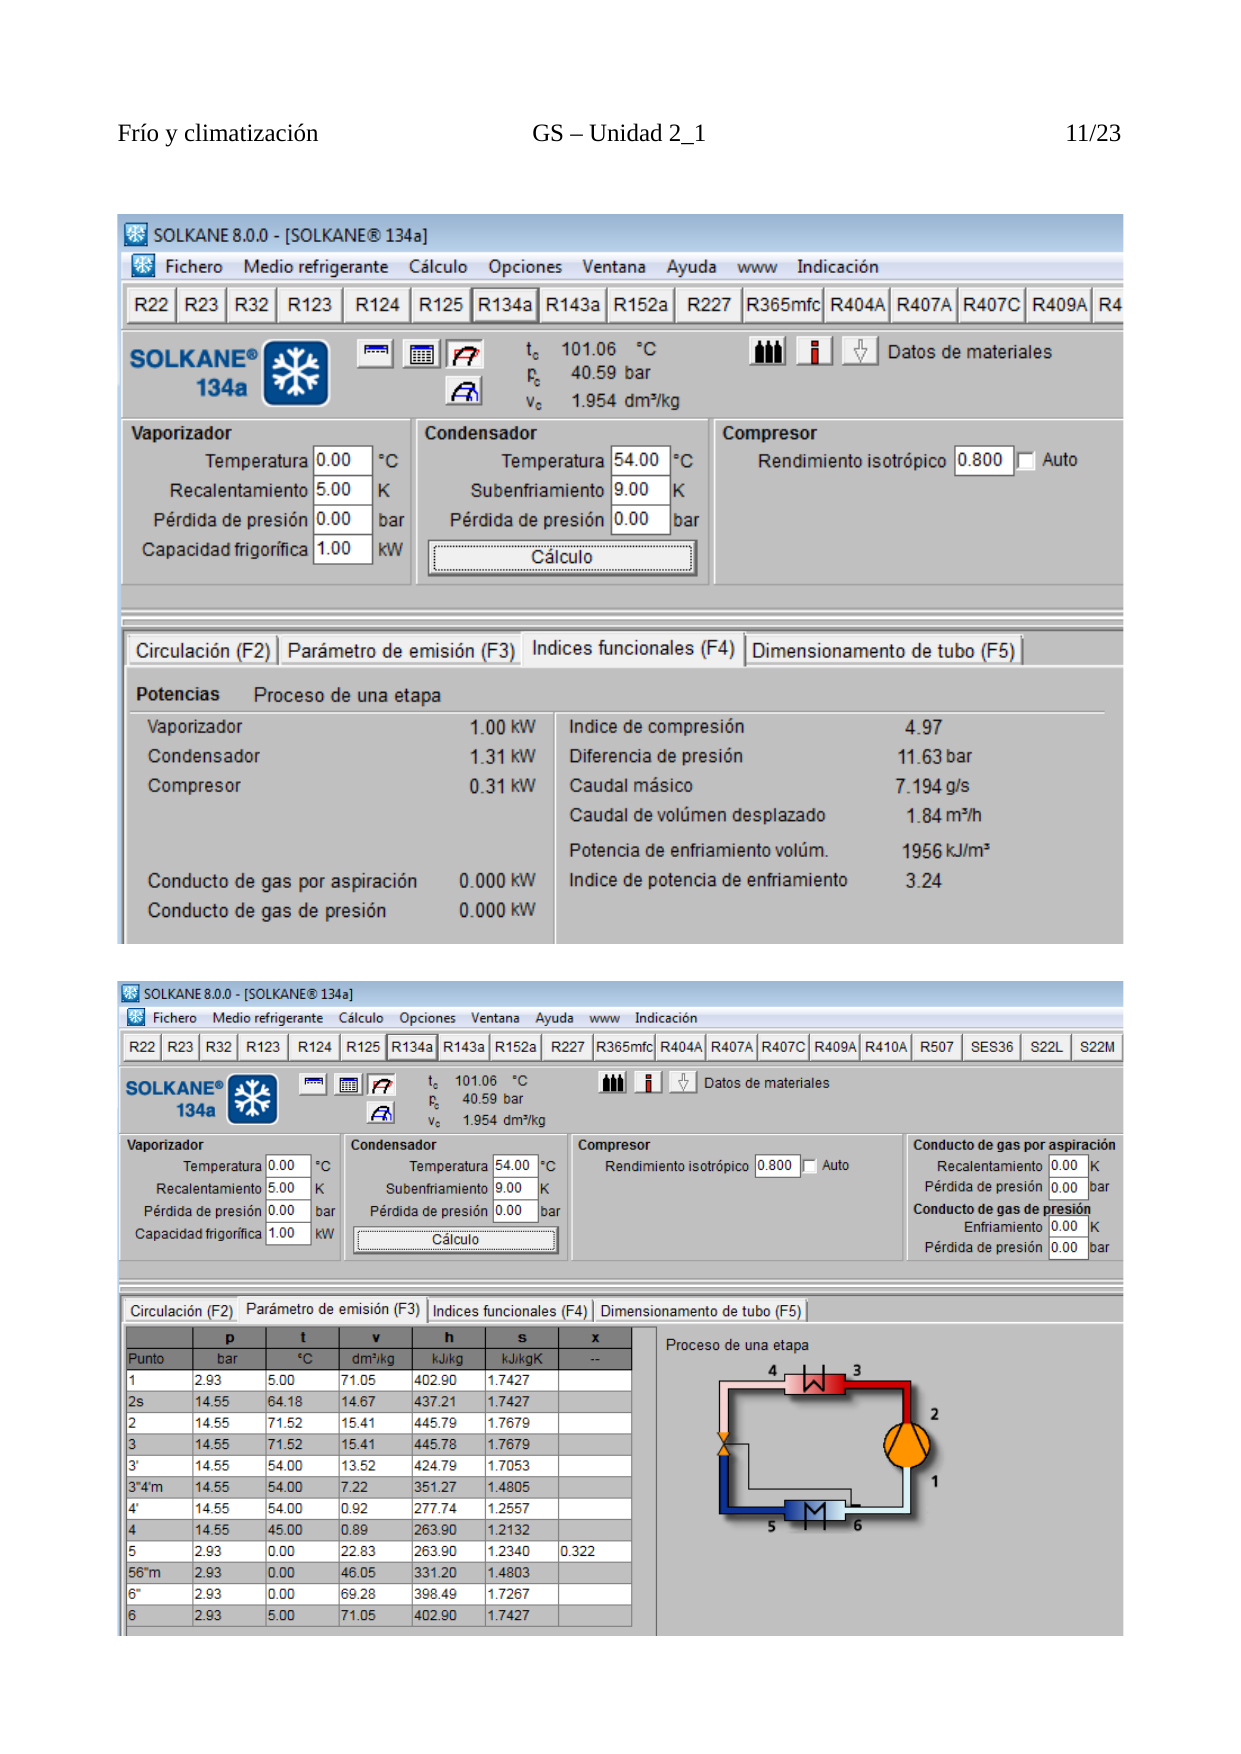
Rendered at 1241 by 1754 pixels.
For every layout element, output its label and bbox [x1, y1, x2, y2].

picture [117, 981, 1124, 1636]
picture [117, 214, 1124, 944]
